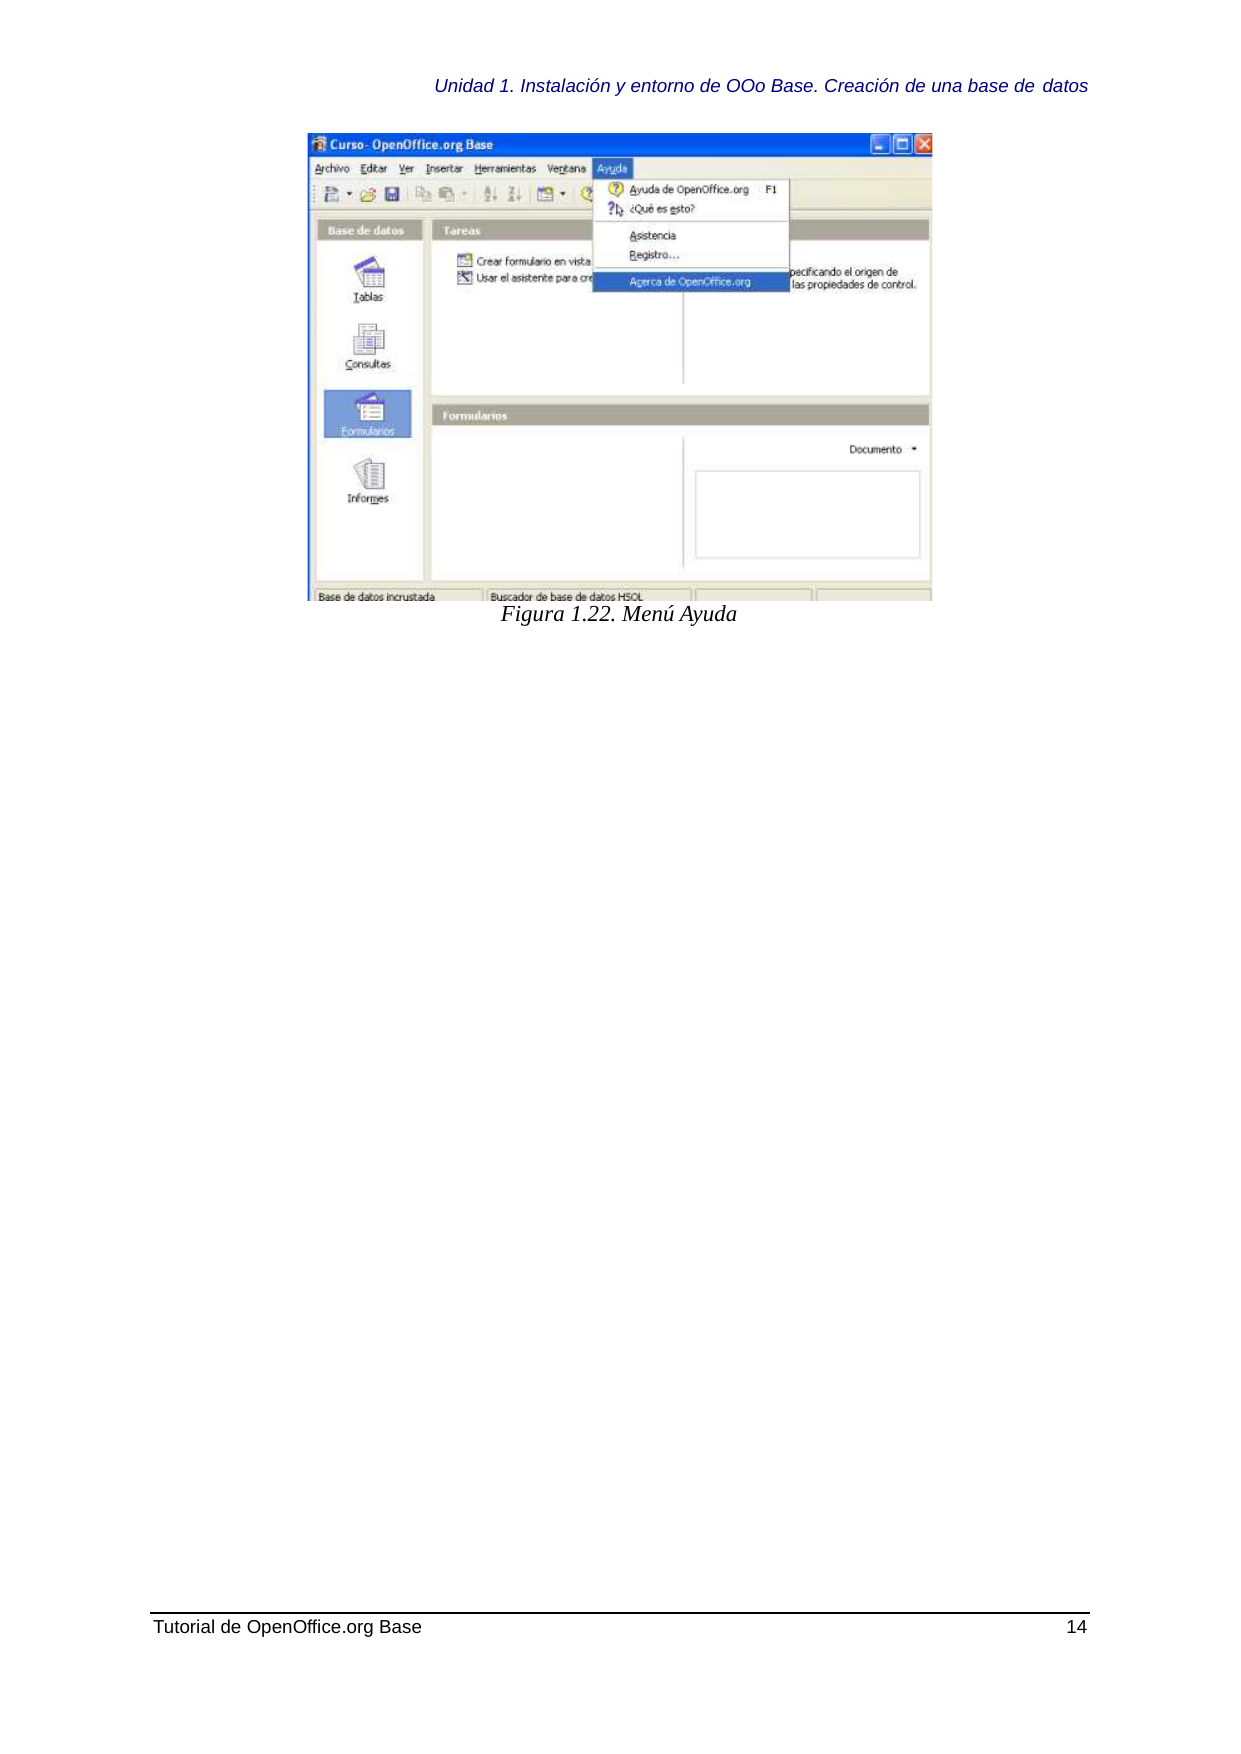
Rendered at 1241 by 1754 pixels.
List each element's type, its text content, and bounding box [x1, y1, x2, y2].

text Figura 1.22. Menú Ayuda [150, 134, 1090, 626]
picture [307, 133, 933, 601]
